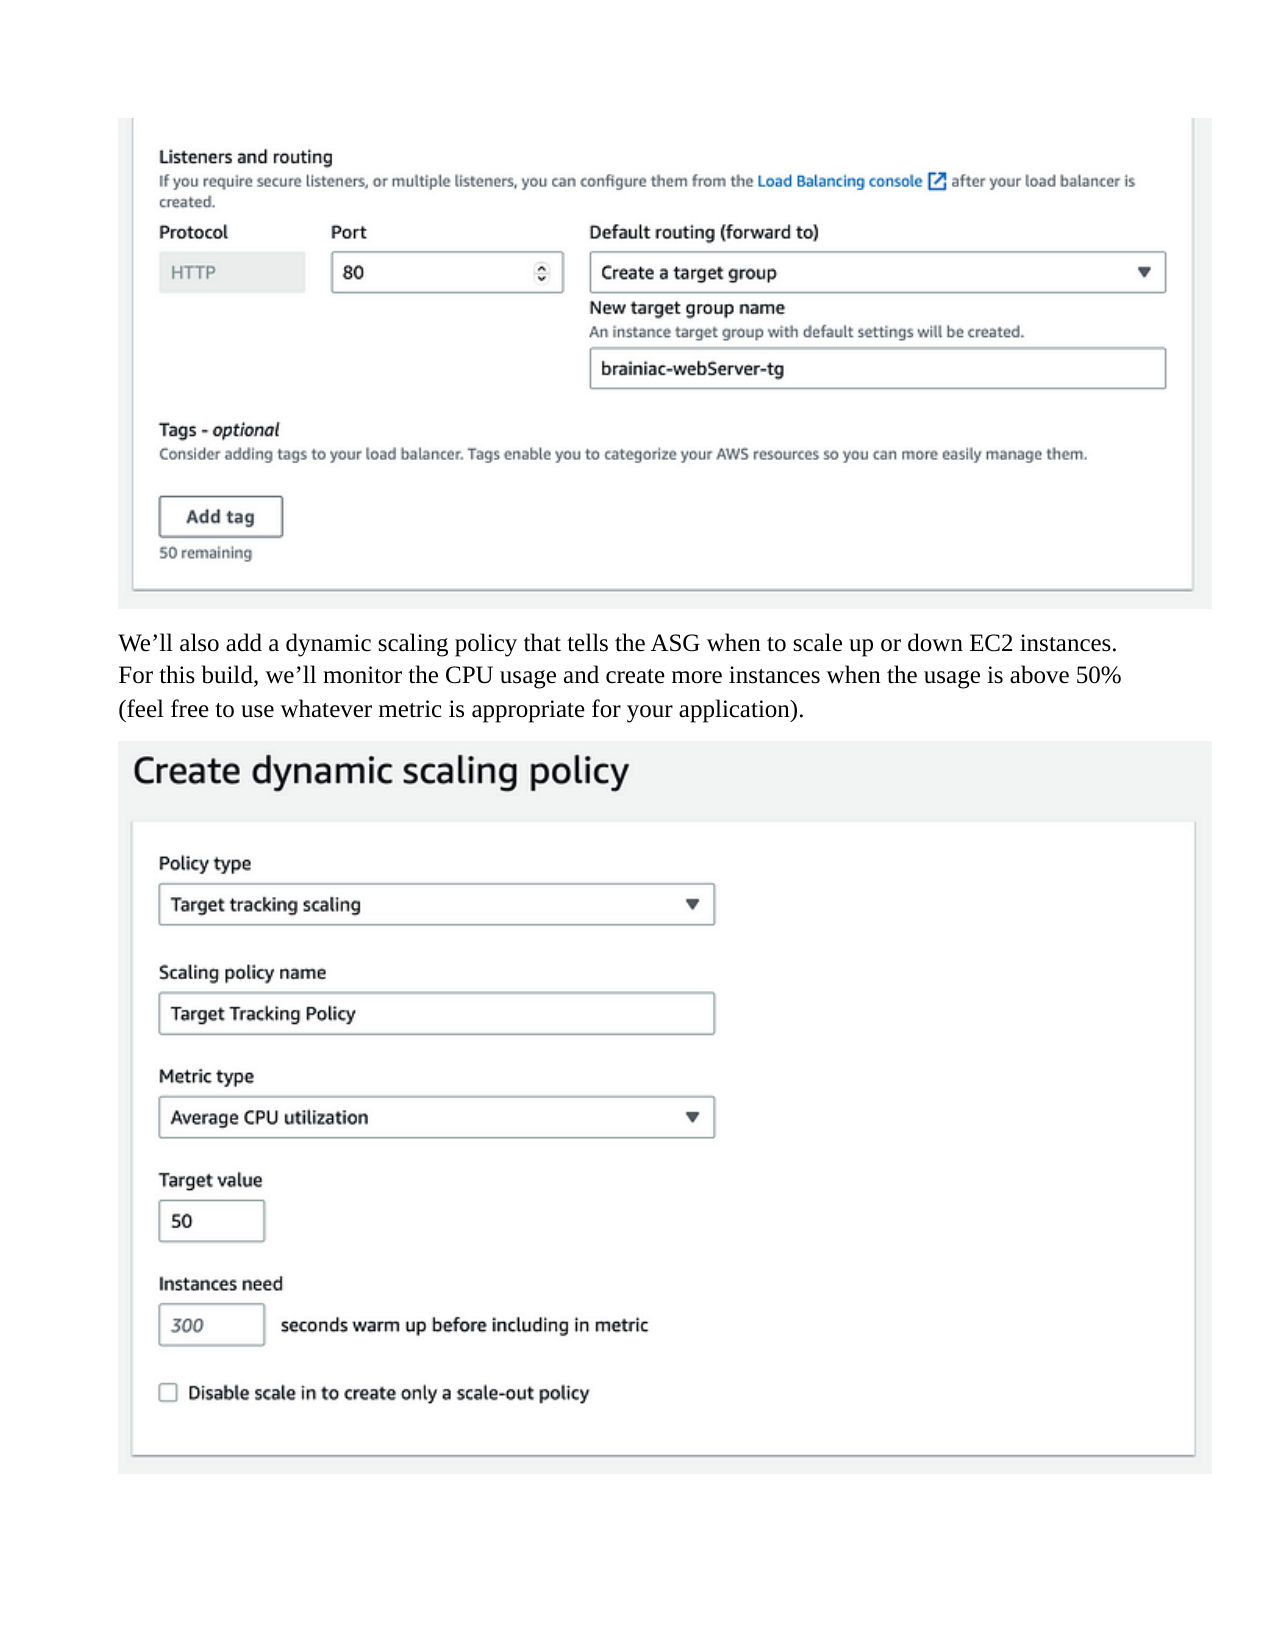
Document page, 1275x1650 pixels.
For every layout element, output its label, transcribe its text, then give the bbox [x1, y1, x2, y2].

picture [118, 741, 1212, 1474]
picture [118, 118, 1212, 609]
text We’ll also add a dynamic scaling policy that tells the ASG when to scale up or down EC2 instances. For this build, we’ll monitor the CPU usage and create more instances when the usage is above 50% (feel free to use whatever metric is appropriate for your application). [118, 628, 1157, 722]
